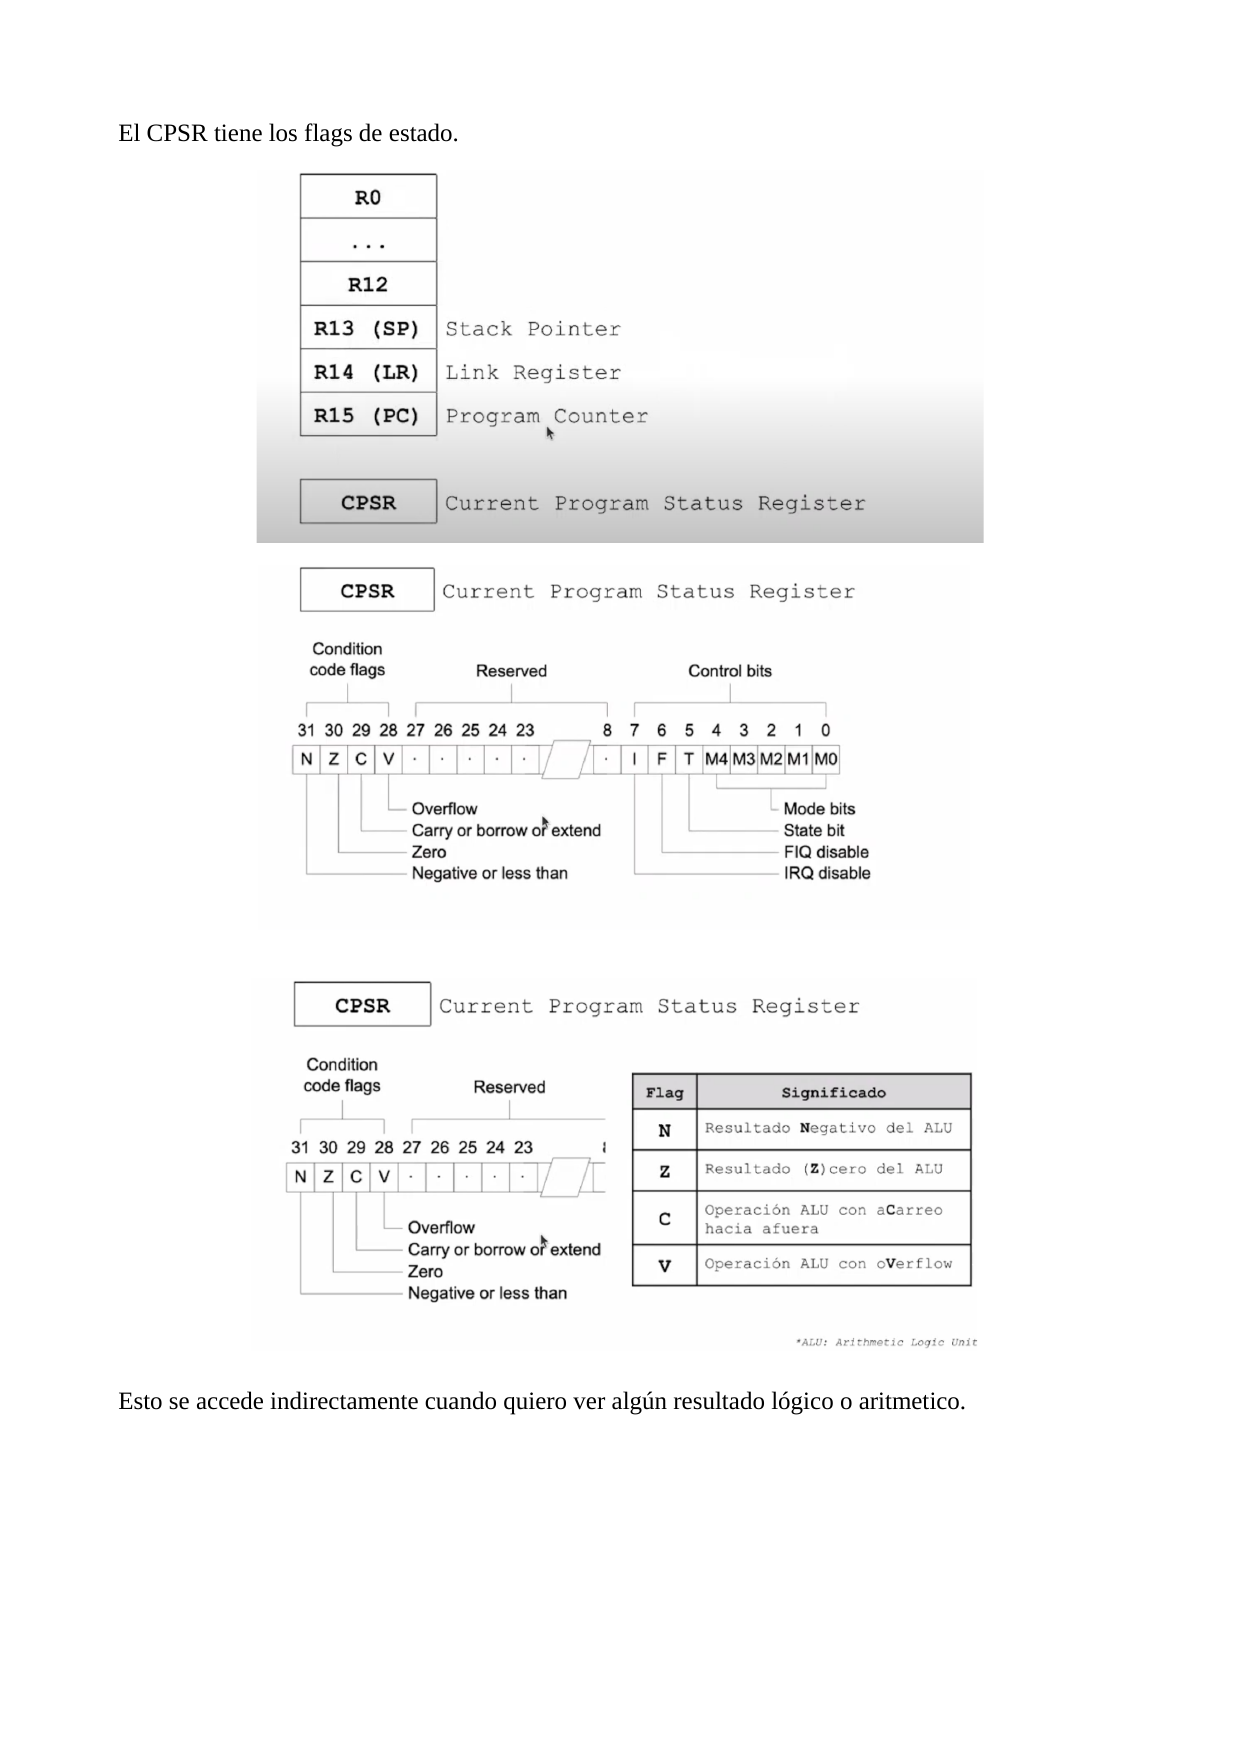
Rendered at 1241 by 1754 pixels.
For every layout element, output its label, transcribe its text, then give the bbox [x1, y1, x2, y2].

text Esto se accede indirectamente cuando quiero ver algún resultado lógico o aritmetico. [118, 1386, 1122, 1415]
text El CPSR tiene los flags de estado. [118, 118, 1122, 147]
picture [250, 978, 978, 1351]
picture [257, 565, 970, 930]
picture [256, 170, 984, 543]
